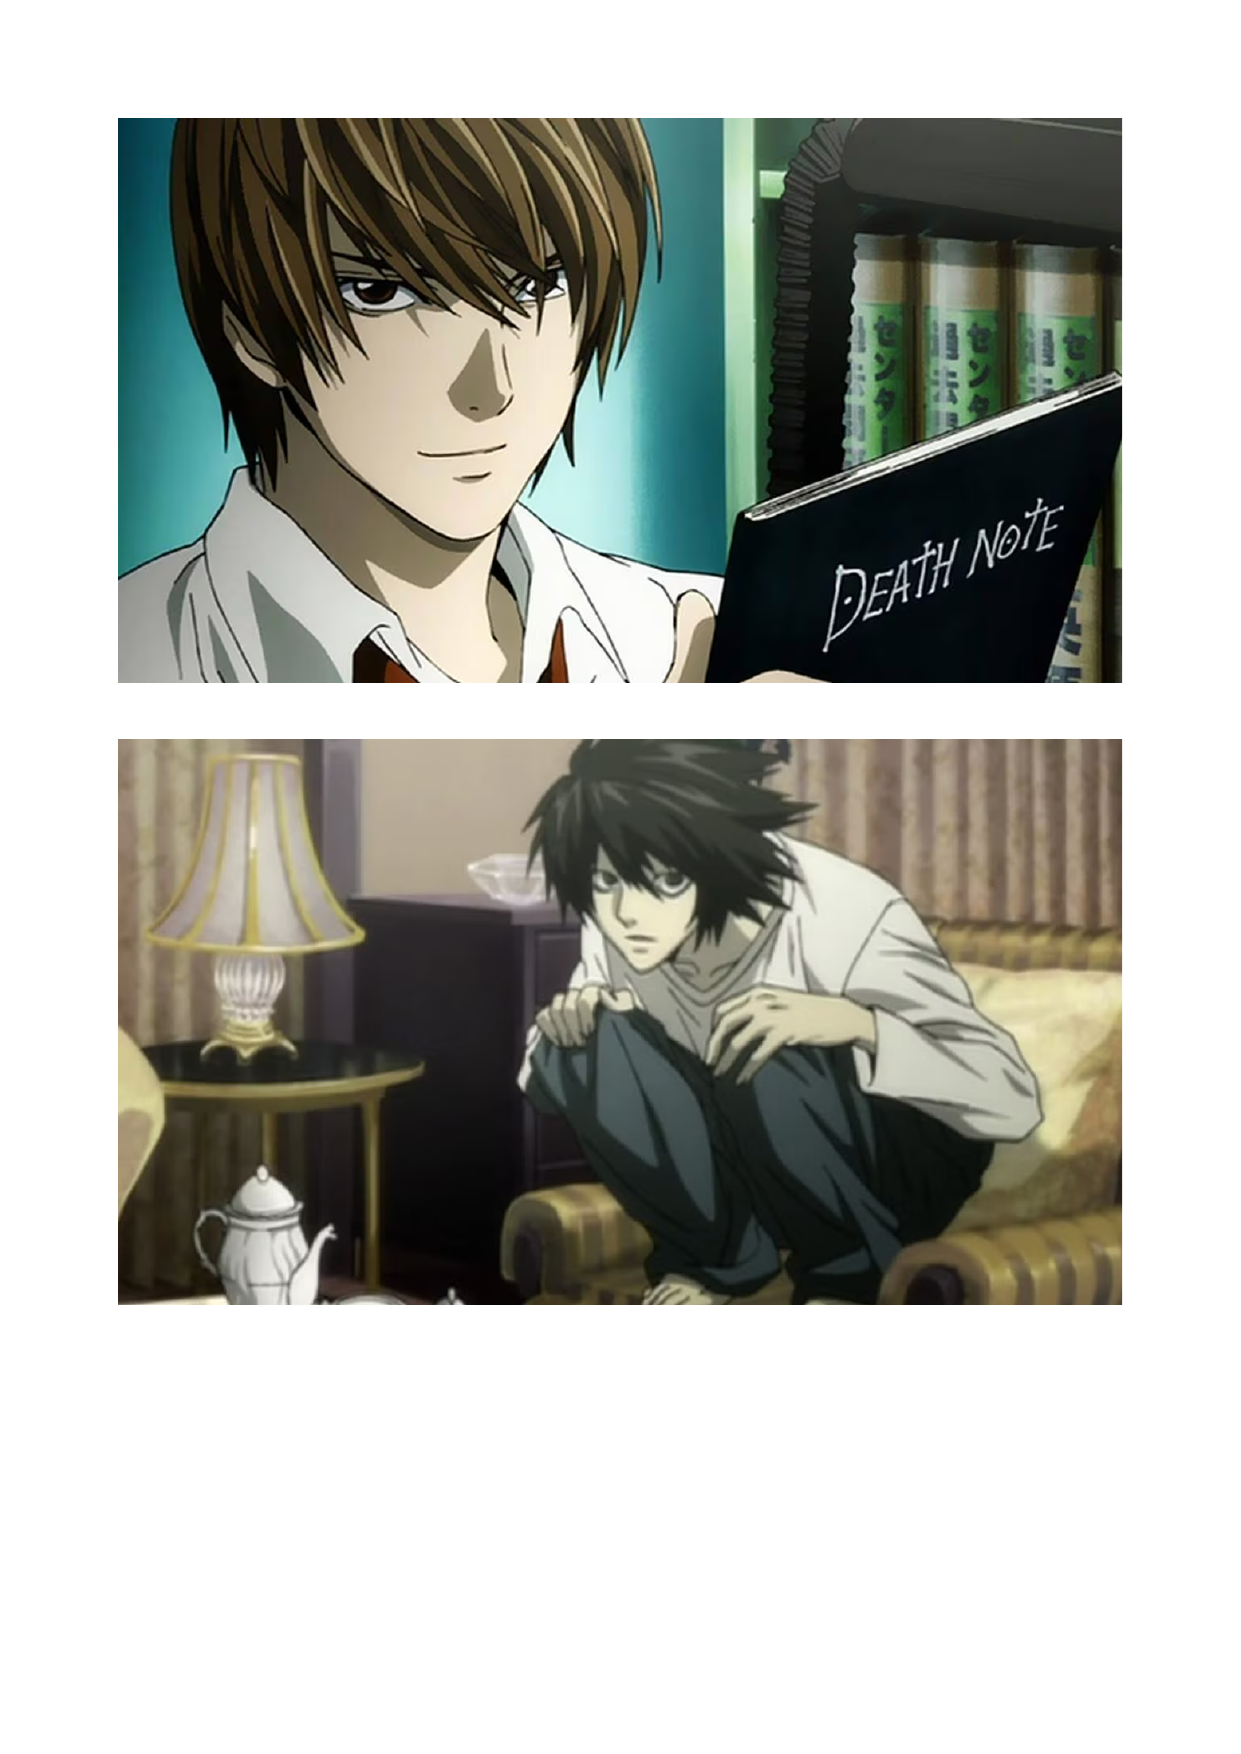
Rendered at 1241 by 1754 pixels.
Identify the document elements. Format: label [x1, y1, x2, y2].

picture [118, 118, 1123, 683]
picture [118, 739, 1123, 1305]
